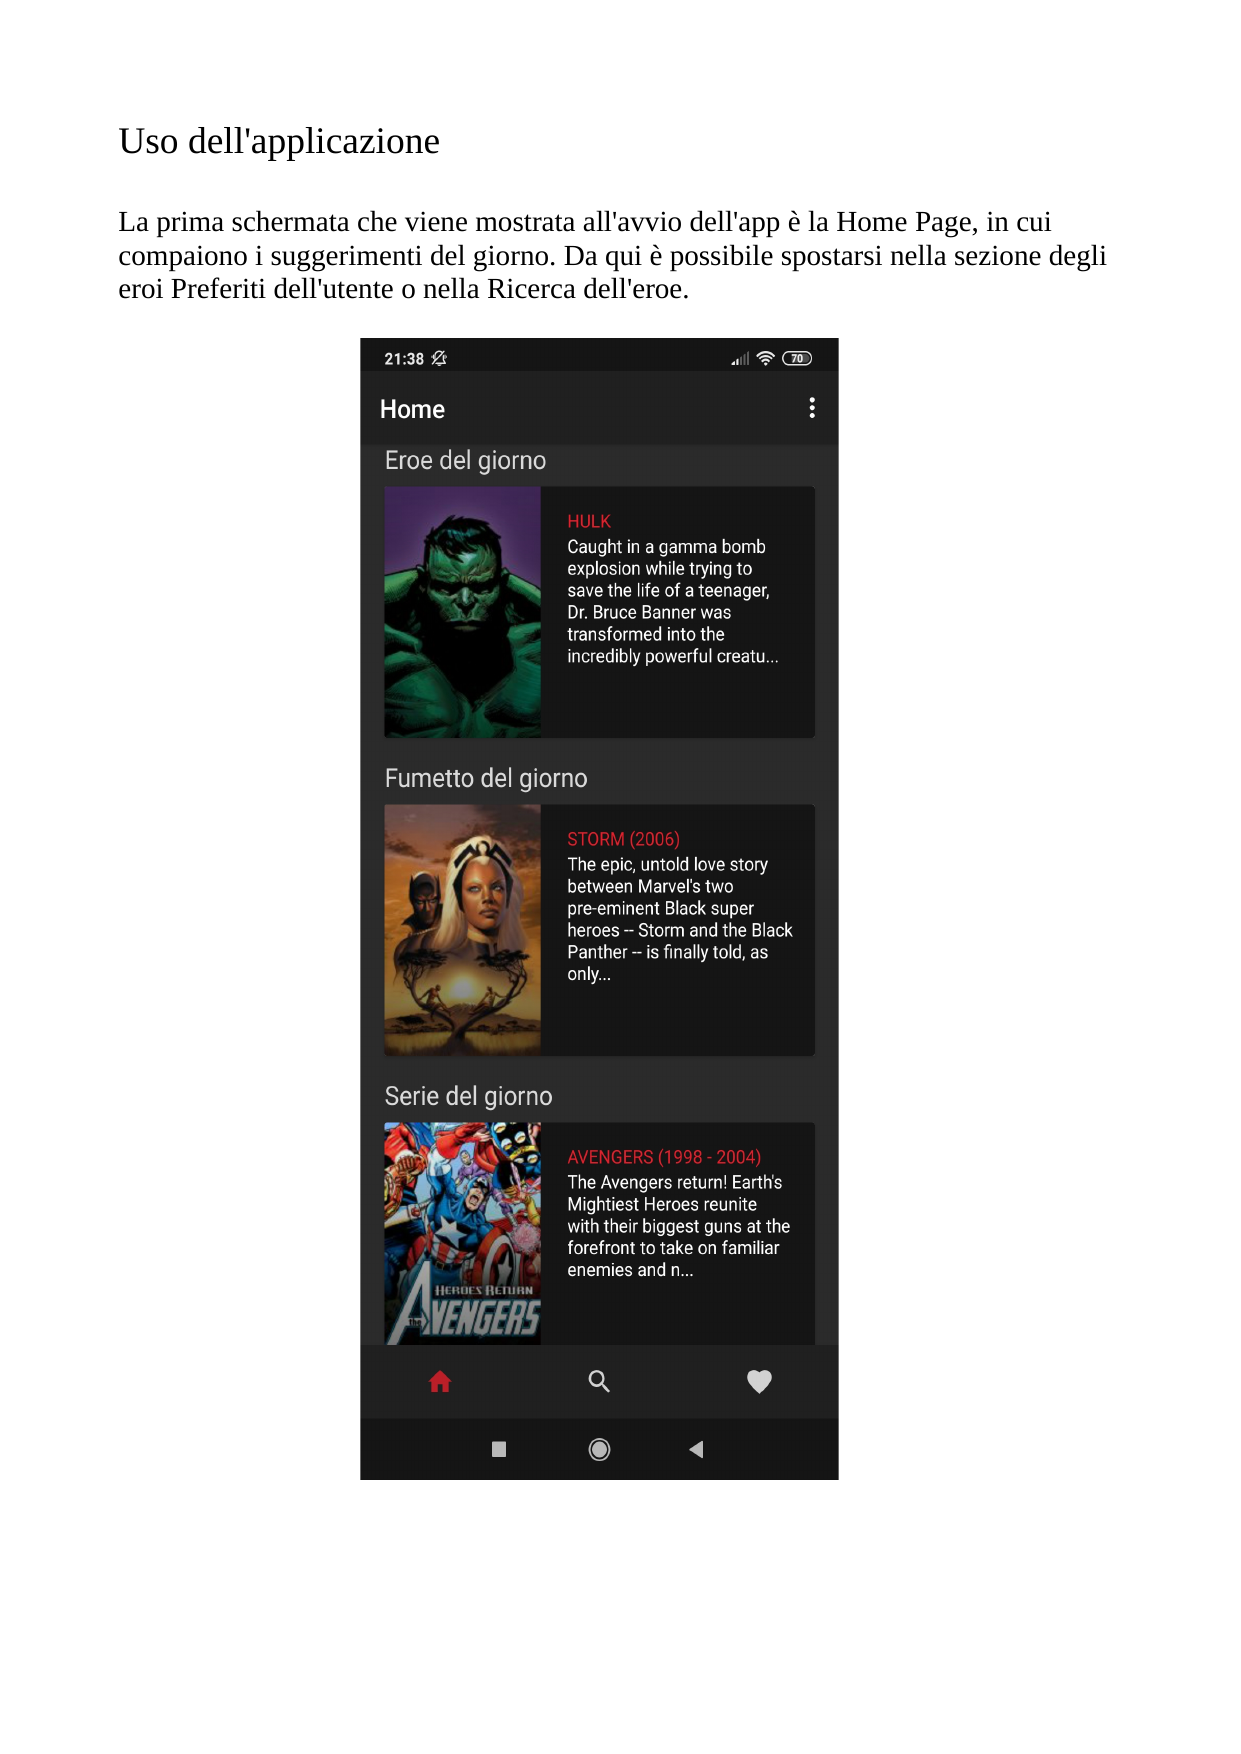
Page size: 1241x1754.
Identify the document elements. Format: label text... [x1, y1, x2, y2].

text Uso dell'applicazione [118, 118, 1122, 161]
picture [360, 338, 839, 1480]
text La prima schermata che viene mostrata all'avvio dell'app è la Home Page, in cui compaiono i suggerimenti del giorno. Da qui è possibile spostarsi nella sezione degli eroi Preferiti dell'utente o nella Ricerca dell'eroe. [118, 204, 1122, 305]
